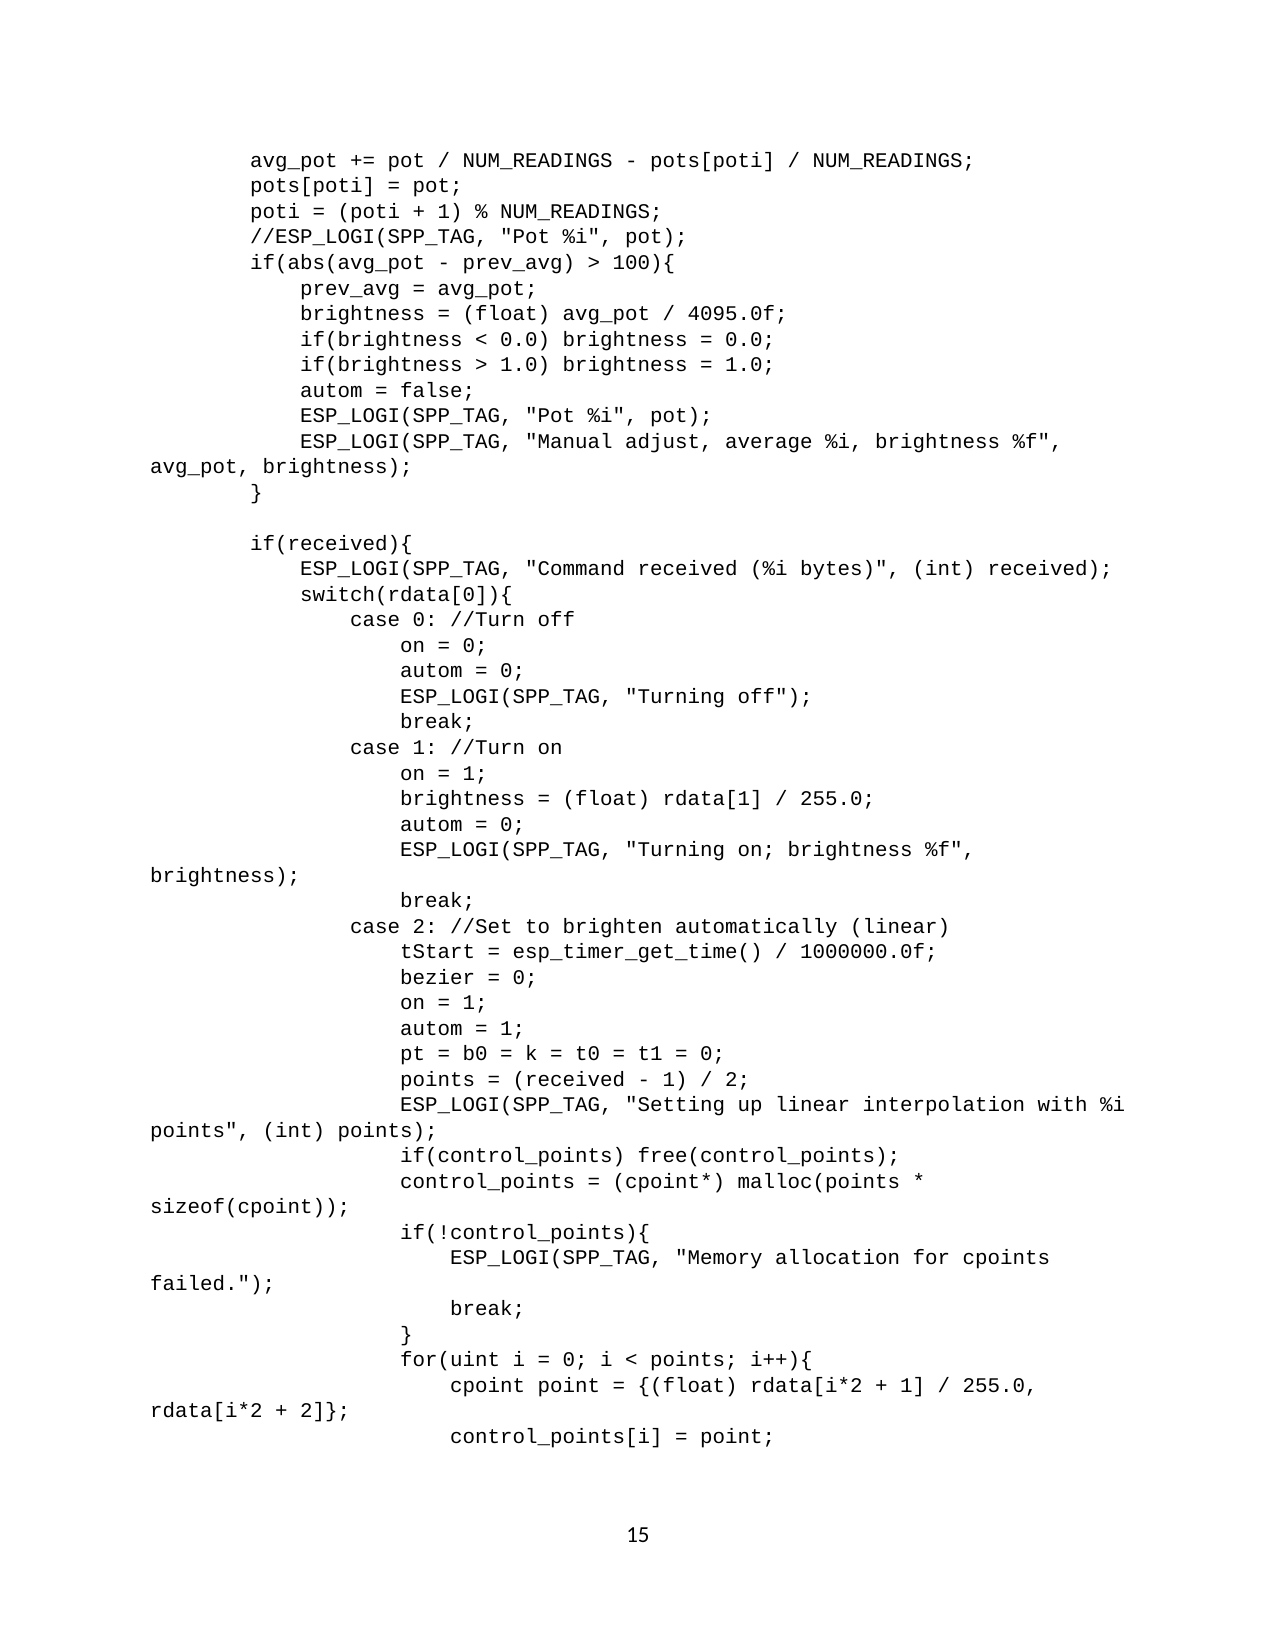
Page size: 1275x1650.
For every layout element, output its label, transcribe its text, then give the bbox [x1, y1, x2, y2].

text on = 1; [150, 992, 1125, 1016]
text on = 1; [150, 762, 1125, 786]
text for(uint i = 0; i < points; i++){ [150, 1349, 1125, 1373]
text if(received){ [150, 533, 1125, 556]
text brightness = (float) avg_pot / 4095.0f; [150, 303, 1125, 327]
text if(abs(avg_pot - prev_avg) > 100){ [150, 252, 1125, 276]
text if(control_points) free(control_points); [150, 1145, 1125, 1169]
text autom = 0; [150, 813, 1125, 837]
text autom = 1; [150, 1018, 1125, 1041]
text ESP_LOGI(SPP_TAG, "Turning off"); [150, 686, 1125, 709]
text brightness = (float) rdata[1] / 255.0; [150, 788, 1125, 812]
text points = (received - 1) / 2; [150, 1069, 1125, 1092]
text on = 0; [150, 635, 1125, 658]
text case 2: //Set to brighten automatically (linear) [150, 916, 1125, 939]
text if(brightness < 0.0) brightness = 0.0; [150, 329, 1125, 352]
text poti = (poti + 1) % NUM_READINGS; [150, 201, 1125, 225]
text pt = b0 = k = t0 = t1 = 0; [150, 1043, 1125, 1067]
text case 0: //Turn off [150, 609, 1125, 633]
text break; [150, 711, 1125, 735]
text ESP_LOGI(SPP_TAG, "Turning on; brightness %f", brightness); [150, 839, 1125, 888]
text case 1: //Turn on [150, 737, 1125, 761]
text avg_pot += pot / NUM_READINGS - pots[poti] / NUM_READINGS; [150, 150, 1125, 174]
text if(!control_points){ [150, 1222, 1125, 1246]
text } [150, 482, 1125, 505]
text ESP_LOGI(SPP_TAG, "Memory allocation for cpoints failed."); [150, 1247, 1125, 1297]
text } [150, 1324, 1125, 1348]
text autom = false; [150, 380, 1125, 403]
text ESP_LOGI(SPP_TAG, "Setting up linear interpolation with %i points", (int) points); [150, 1094, 1125, 1143]
text control_points = (cpoint*) malloc(points * sizeof(cpoint)); [150, 1171, 1125, 1220]
text tStart = esp_timer_get_time() / 1000000.0f; [150, 941, 1125, 965]
text bezier = 0; [150, 967, 1125, 990]
text ESP_LOGI(SPP_TAG, "Manual adjust, average %i, brightness %f", avg_pot, brightness); [150, 431, 1125, 480]
text ESP_LOGI(SPP_TAG, "Pot %i", pot); [150, 405, 1125, 429]
text switch(rdata[0]){ [150, 584, 1125, 607]
text break; [150, 1298, 1125, 1322]
text cpoint point = {(float) rdata[i*2 + 1] / 255.0, rdata[i*2 + 2]}; [150, 1375, 1125, 1424]
text //ESP_LOGI(SPP_TAG, "Pot %i", pot); [150, 227, 1125, 250]
text pots[poti] = pot; [150, 176, 1125, 199]
text if(brightness > 1.0) brightness = 1.0; [150, 354, 1125, 378]
text autom = 0; [150, 660, 1125, 684]
text control_points[i] = point; [150, 1426, 1125, 1450]
text ESP_LOGI(SPP_TAG, "Command received (%i bytes)", (int) received); [150, 558, 1125, 582]
text break; [150, 890, 1125, 914]
text prev_avg = avg_pot; [150, 278, 1125, 301]
